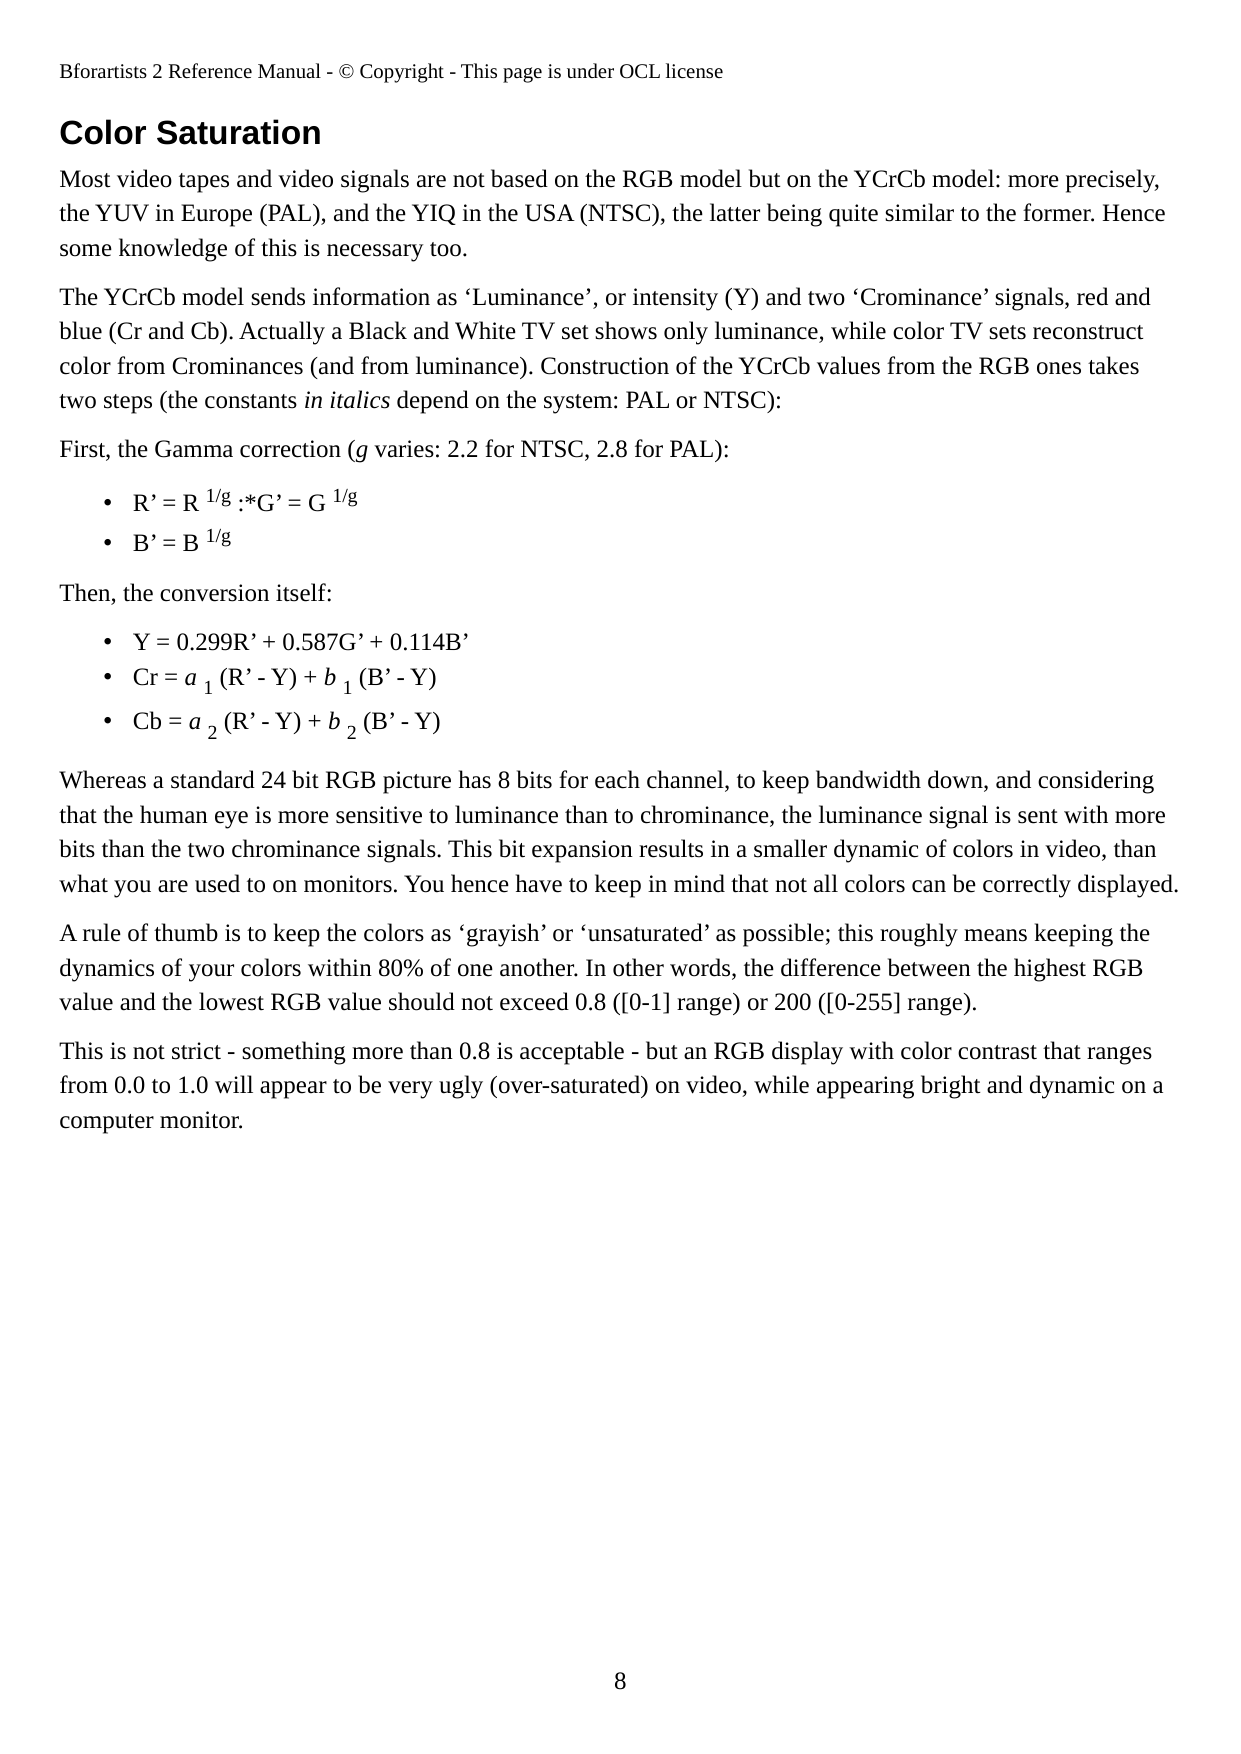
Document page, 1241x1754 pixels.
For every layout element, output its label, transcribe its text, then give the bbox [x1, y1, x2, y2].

text A rule of thumb is to keep the colors as ‘grayish’ or ‘unsaturated’ as possible; this roughly means keeping the dynamics of your colors within 80% of one another. In other words, the difference between the highest RGB value and the lowest RGB value should not exceed 0.8 ([0-1] range) or 200 ([0-255] range). [59, 918, 1181, 1016]
list Y = 0.299R’ + 0.587G’ + 0.114B’ [103, 627, 1181, 656]
text The YCrCb model sends information as ‘Luminance’, or intensity (Y) and two ‘Crominance’ signals, red and blue (Cr and Cb). Actually a Black and White TV set shows only luminance, while color TV sets reconstruct color from Crominances (and from luminance). Construction of the YCrCb values from the RGB ones takes two steps (the constants in italics depend on the system: PAL or NTSC): [59, 282, 1181, 414]
text Then, the conversion itself: [59, 578, 1181, 607]
list B’ = B 1/g [103, 523, 1181, 557]
text First, the Gamma correction (g varies: 2.2 for NTSC, 2.8 for PAL): [59, 434, 1181, 463]
subtitle Color Saturation [59, 113, 1181, 151]
list R’ = R 1/g :*G’ = G 1/g [103, 483, 1181, 517]
list Cr = a 1 (R’ - Y) + b 1 (B’ - Y) [103, 662, 1181, 699]
list Cb = a 2 (R’ - Y) + b 2 (B’ - Y) [103, 706, 1181, 744]
text Most video tapes and video signals are not based on the RGB model but on the YCrCb model: more precisely, the YUV in Europe (PAL), and the YIQ in the USA (NTSC), the latter being quite similar to the former. Hence some knowledge of this is necessary too. [59, 164, 1181, 261]
text This is not strict - something more than 0.8 is acceptable - but an RGB display with color contrast that ranges from 0.0 to 1.0 will appear to be very ugly (over-saturated) on video, while appearing bright and dynamic on a computer monitor. [59, 1036, 1181, 1134]
text Whereas a standard 24 bit RGB picture has 8 bits for each channel, to keep bandwidth down, and considering that the human eye is more sensitive to luminance than to chrominance, the luminance signal is sent with more bits than the two chrominance signals. This bit expansion results in a smaller dynamic of colors in video, than what you are used to on monitors. You hence have to keep in mind that not all colors can be correctly displayed. [59, 766, 1181, 898]
